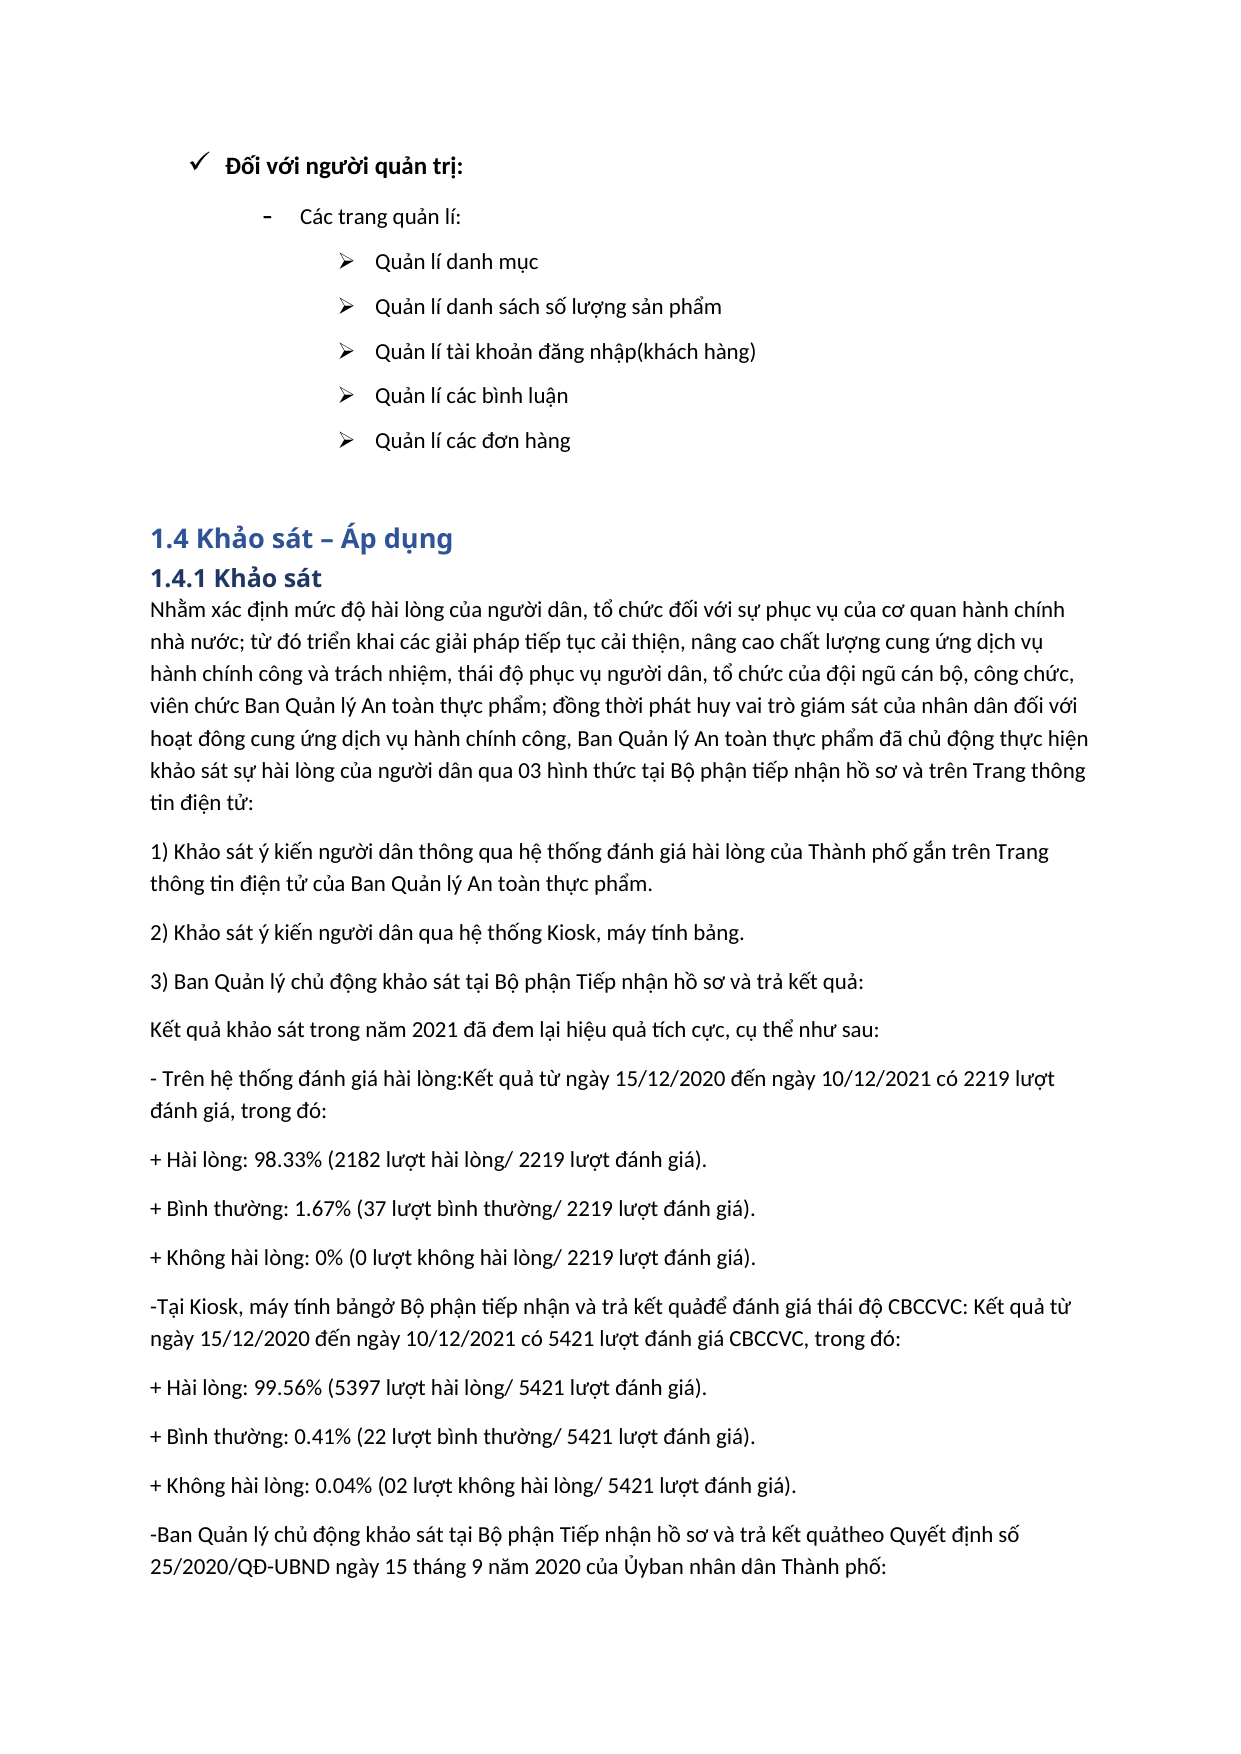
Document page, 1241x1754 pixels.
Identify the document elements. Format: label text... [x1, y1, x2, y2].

list Quản lí danh sách số lượng sản phẩm [337, 292, 1090, 320]
subtitle 1.4 Khảo sát – Áp dụng [150, 520, 1090, 557]
list Các trang quản lí: [262, 197, 1090, 231]
text + Không hài lòng: 0.04% (02 lượt không hài lòng/ 5421 lượt đánh giá). [150, 1471, 1090, 1499]
text Kết quả khảo sát trong năm 2021 đã đem lại hiệu quả tích cực, cụ thể như sau: [150, 1016, 1090, 1044]
list Quản lí các bình luận [337, 382, 1090, 409]
text -Ban Quản lý chủ động khảo sát tại Bộ phận Tiếp nhận hồ sơ và trả kết quảtheo Quyết định số 25/2020/QĐ-UBND ngày 15 tháng 9 năm 2020 của Ủyban nhân dân Thành phố: [150, 1520, 1090, 1580]
list Quản lí danh mục [337, 247, 1090, 276]
text -Tại Kiosk, máy tính bảngở Bộ phận tiếp nhận và trả kết quảđể đánh giá thái độ CBCCVC: Kết quả từ ngày 15/12/2020 đến ngày 10/12/2021 có 5421 lượt đánh giá CBCCVC, trong đó: [150, 1292, 1090, 1352]
text 2) Khảo sát ý kiến người dân qua hệ thống Kiosk, máy tính bảng. [150, 918, 1090, 946]
list Quản lí tài khoản đăng nhập(khách hàng) [337, 337, 1090, 365]
list Đối với người quản trị: [187, 150, 1090, 181]
text 1) Khảo sát ý kiến người dân thông qua hệ thống đánh giá hài lòng của Thành phố gắn trên Trang thông tin điện tử của Ban Quản lý An toàn thực phẩm. [150, 837, 1090, 897]
text 3) Ban Quản lý chủ động khảo sát tại Bộ phận Tiếp nhận hồ sơ và trả kết quả: [150, 967, 1090, 995]
text + Bình thường: 0.41% (22 lượt bình thường/ 5421 lượt đánh giá). [150, 1422, 1090, 1450]
text - Trên hệ thống đánh giá hài lòng:Kết quả từ ngày 15/12/2020 đến ngày 10/12/2021 có 2219 lượt đánh giá, trong đó: [150, 1064, 1090, 1125]
text + Không hài lòng: 0% (0 lượt không hài lòng/ 2219 lượt đánh giá). [150, 1243, 1090, 1271]
text + Bình thường: 1.67% (37 lượt bình thường/ 2219 lượt đánh giá). [150, 1194, 1090, 1222]
list Quản lí các đơn hàng [337, 426, 1090, 454]
text Nhằm xác định mức độ hài lòng của người dân, tổ chức đối với sự phục vụ của cơ quan hành chính nhà nước; từ đó triển khai các giải pháp tiếp tục cải thiện, nâng cao chất lượng cung ứng dịch vụ hành chính công và trách nhiệm, thái độ phục vụ người dân, tổ chức của đội ngũ cán bộ, công chức, viên chức Ban Quản lý An toàn thực phẩm; đồng thời phát huy vai trò giám sát của nhân dân đối với hoạt đông cung ứng dịch vụ hành chính công, Ban Quản lý An toàn thực phẩm đã chủ động thực hiện khảo sát sự hài lòng của người dân qua 03 hình thức tại Bộ phận tiếp nhận hồ sơ và trên Trang thông tin điện tử: [150, 595, 1090, 816]
subtitle 1.4.1 Khảo sát [150, 561, 1090, 595]
text + Hài lòng: 98.33% (2182 lượt hài lòng/ 2219 lượt đánh giá). [150, 1146, 1090, 1173]
text + Hài lòng: 99.56% (5397 lượt hài lòng/ 5421 lượt đánh giá). [150, 1373, 1090, 1401]
